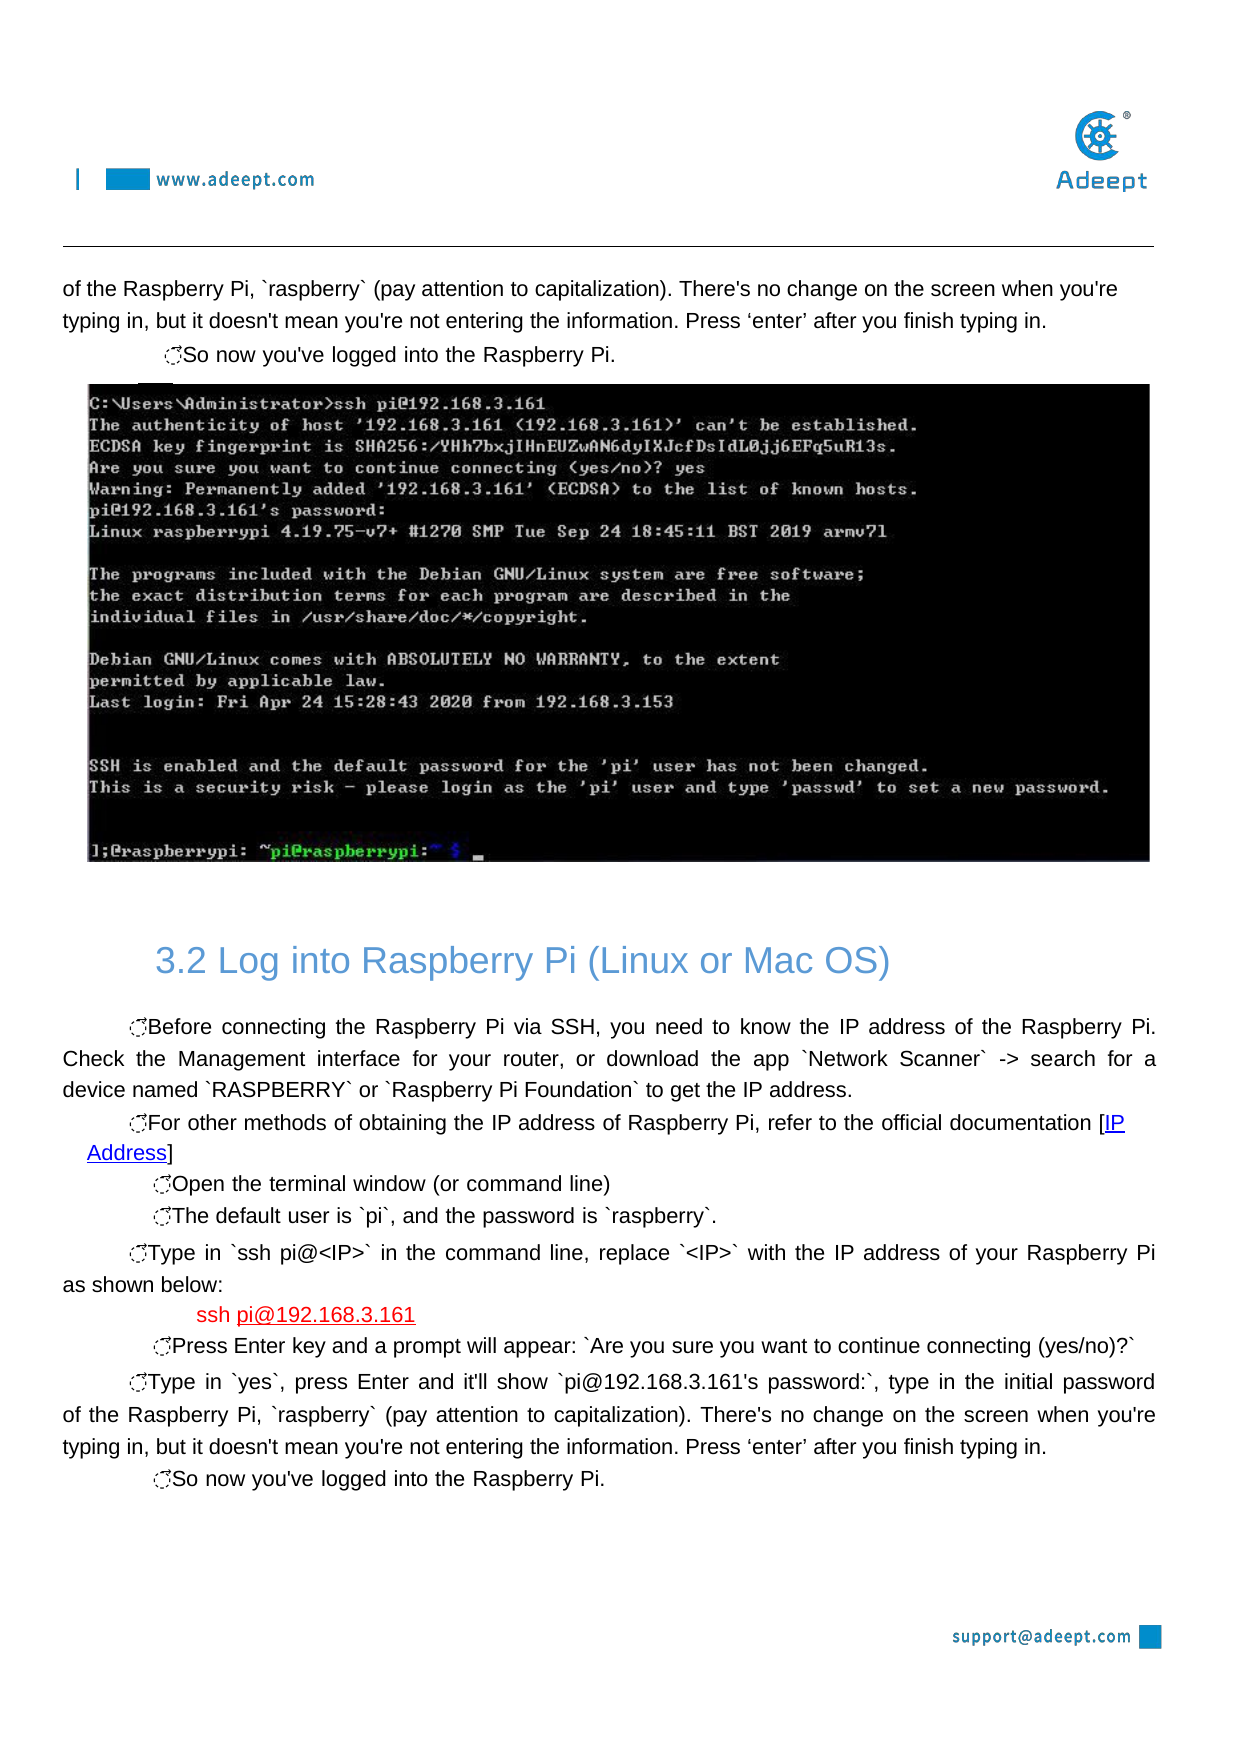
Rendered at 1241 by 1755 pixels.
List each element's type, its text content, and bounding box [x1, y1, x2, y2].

text ⃗Open the terminal window (or command line) [152, 1165, 1178, 1198]
text ⃗Before connecting the Raspberry Pi via SSH, you need to know the IP address of the Raspberry Pi. Check the Management interface for your router, or download the app `Network Scanner` -> search for a device named `RASPBERRY` or `Raspberry Pi Foundation` to get the IP address. [62, 1011, 1157, 1102]
text ⃗So now you've logged into the Raspberry Pi. [152, 1461, 1178, 1493]
text ⃗For other methods of obtaining the IP address of Raspberry Pi, refer to the official documentation [IP [62, 1108, 1178, 1136]
picture [1056, 111, 1147, 192]
text ⃗Type in `yes`, press Enter and it'll show `pi@192.168.3.161's password:`, type in the initial password of the Raspberry Pi, `raspberry` (pay attention to capitalization). There's no change on the screen when you're typing in, but it doesn't mean you're not entering the information. Press ‘enter’ after you finish typing in. [62, 1364, 1156, 1461]
text Address] [87, 1142, 1178, 1165]
picture [947, 1625, 1139, 1649]
picture [87, 384, 1150, 862]
picture [75, 167, 343, 191]
text ⃗Type in `ssh pi@<IP>` in the command line, replace `<IP>` with the IP address of your Raspberry Pi as shown below: [62, 1234, 1156, 1299]
text ssh pi@192.168.3.161 [196, 1304, 1178, 1327]
text of the Raspberry Pi, `raspberry` (pay attention to capitalization). There's no change on the screen when you're typing in, but it doesn't mean you're not entering the information. Press ‘enter’ after you finish typing in. [62, 276, 1161, 334]
text ⃗Press Enter key and a prompt will appear: `Are you sure you want to continue connecting (yes/no)?` [152, 1327, 1178, 1360]
text ⃗The default user is `pi`, and the password is `raspberry`. [152, 1198, 1178, 1231]
subtitle Log into Raspberry Pi (Linux or Mac OS) [155, 938, 1178, 981]
text ⃗So now you've logged into the Raspberry Pi. [153, 341, 626, 368]
